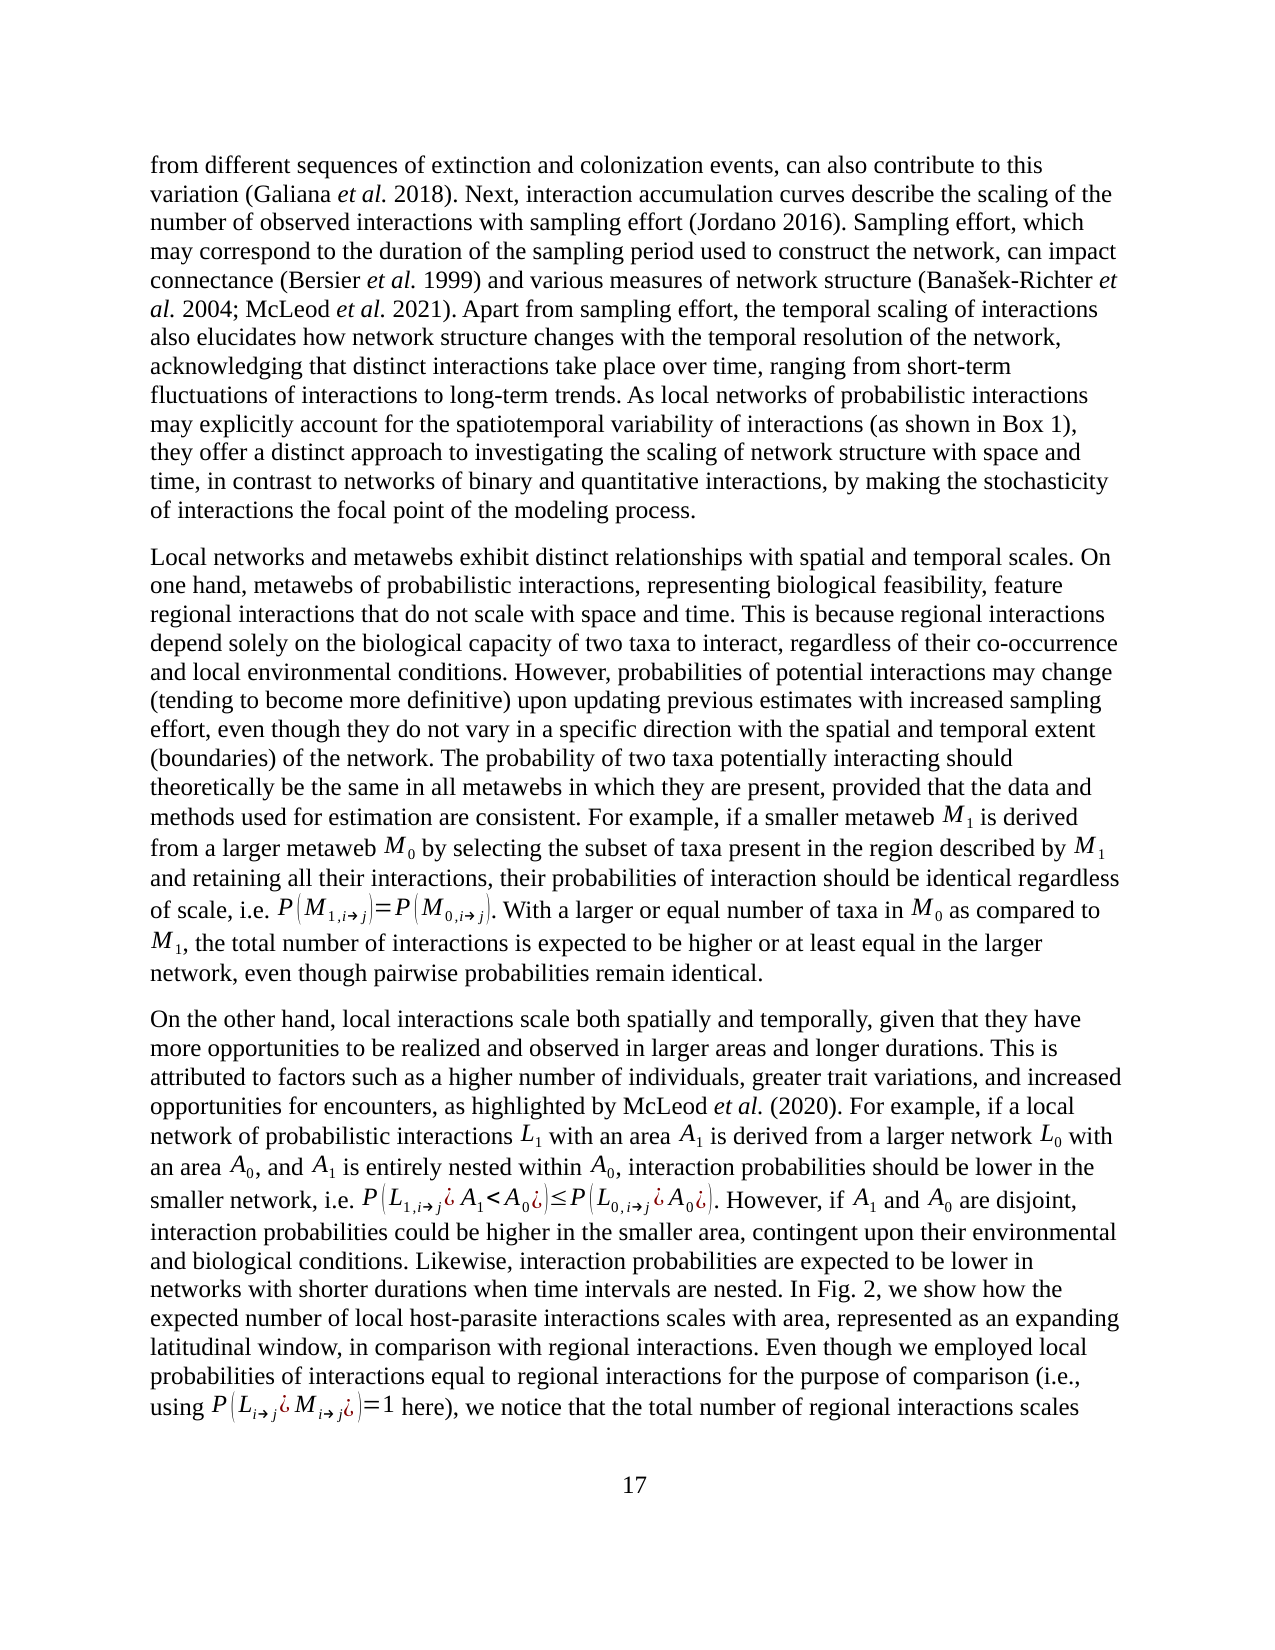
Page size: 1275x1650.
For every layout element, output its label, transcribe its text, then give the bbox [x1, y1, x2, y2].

text Local networks and metawebs exhibit distinct relationships with spatial and temporal scales. On one hand, metawebs of probabilistic interactions, representing biological feasibility, feature regional interactions that do not scale with space and time. This is because regional interactions depend solely on the biological capacity of two taxa to interact, regardless of their co-occurrence and local environmental conditions. However, probabilities of potential interactions may change (tending to become more definitive) upon updating previous estimates with increased sampling effort, even though they do not vary in a specific direction with the spatial and temporal extent (boundaries) of the network. The probability of two taxa potentially interacting should theoretically be the same in all metawebs in which they are present, provided that the data and methods used for estimation are consistent. For example, if a smaller metaweb is derived from a larger metaweb by selecting the subset of taxa present in the region described by and retaining all their interactions, their probabilities of interaction should be identical regardless of scale, i.e. . With a larger or equal number of taxa in as compared to , the total number of interactions is expected to be higher or at least equal in the larger network, even though pairwise probabilities remain identical. [150, 542, 1125, 987]
text from different sequences of extinction and colonization events, can also contribute to this variation (Galiana et al. 2018). Next, interaction accumulation curves describe the scaling of the number of observed interactions with sampling effort (Jordano 2016). Sampling effort, which may correspond to the duration of the sampling period used to construct the network, can impact connectance (Bersier et al. 1999) and various measures of network structure (Banašek-Richter et al. 2004; McLeod et al. 2021). Apart from sampling effort, the temporal scaling of interactions also elucidates how network structure changes with the temporal resolution of the network, acknowledging that distinct interactions take place over time, ranging from short-term fluctuations of interactions to long-term trends. As local networks of probabilistic interactions may explicitly account for the spatiotemporal variability of interactions (as shown in Box 1), they offer a distinct approach to investigating the scaling of network structure with space and time, in contrast to networks of binary and quantitative interactions, by making the stochasticity of interactions the focal point of the modeling process. [150, 150, 1125, 524]
text On the other hand, local interactions scale both spatially and temporally, given that they have more opportunities to be realized and observed in larger areas and longer durations. This is attributed to factors such as a higher number of individuals, greater trait variations, and increased opportunities for encounters, as highlighted by McLeod et al. (2020). For example, if a local network of probabilistic interactions with an area is derived from a larger network with an area , and is entirely nested within , interaction probabilities should be lower in the smaller network, i.e. . However, if and are disjoint, interaction probabilities could be higher in the smaller area, contingent upon their environmental and biological conditions. Likewise, interaction probabilities are expected to be lower in networks with shorter durations when time intervals are nested. In Fig. 2, we show how the expected number of local host-parasite interactions scales with area, represented as an expanding latitudinal window, in comparison with regional interactions. Even though we employed local probabilities of interactions equal to regional interactions for the purpose of comparison (i.e., using here), we notice that the total number of regional interactions scales more rapidly than local interactions. This is because numerous regional interactions involve species that never co-occur, and as a result, these interactions are not captured in local networks. [150, 1004, 1125, 1424]
